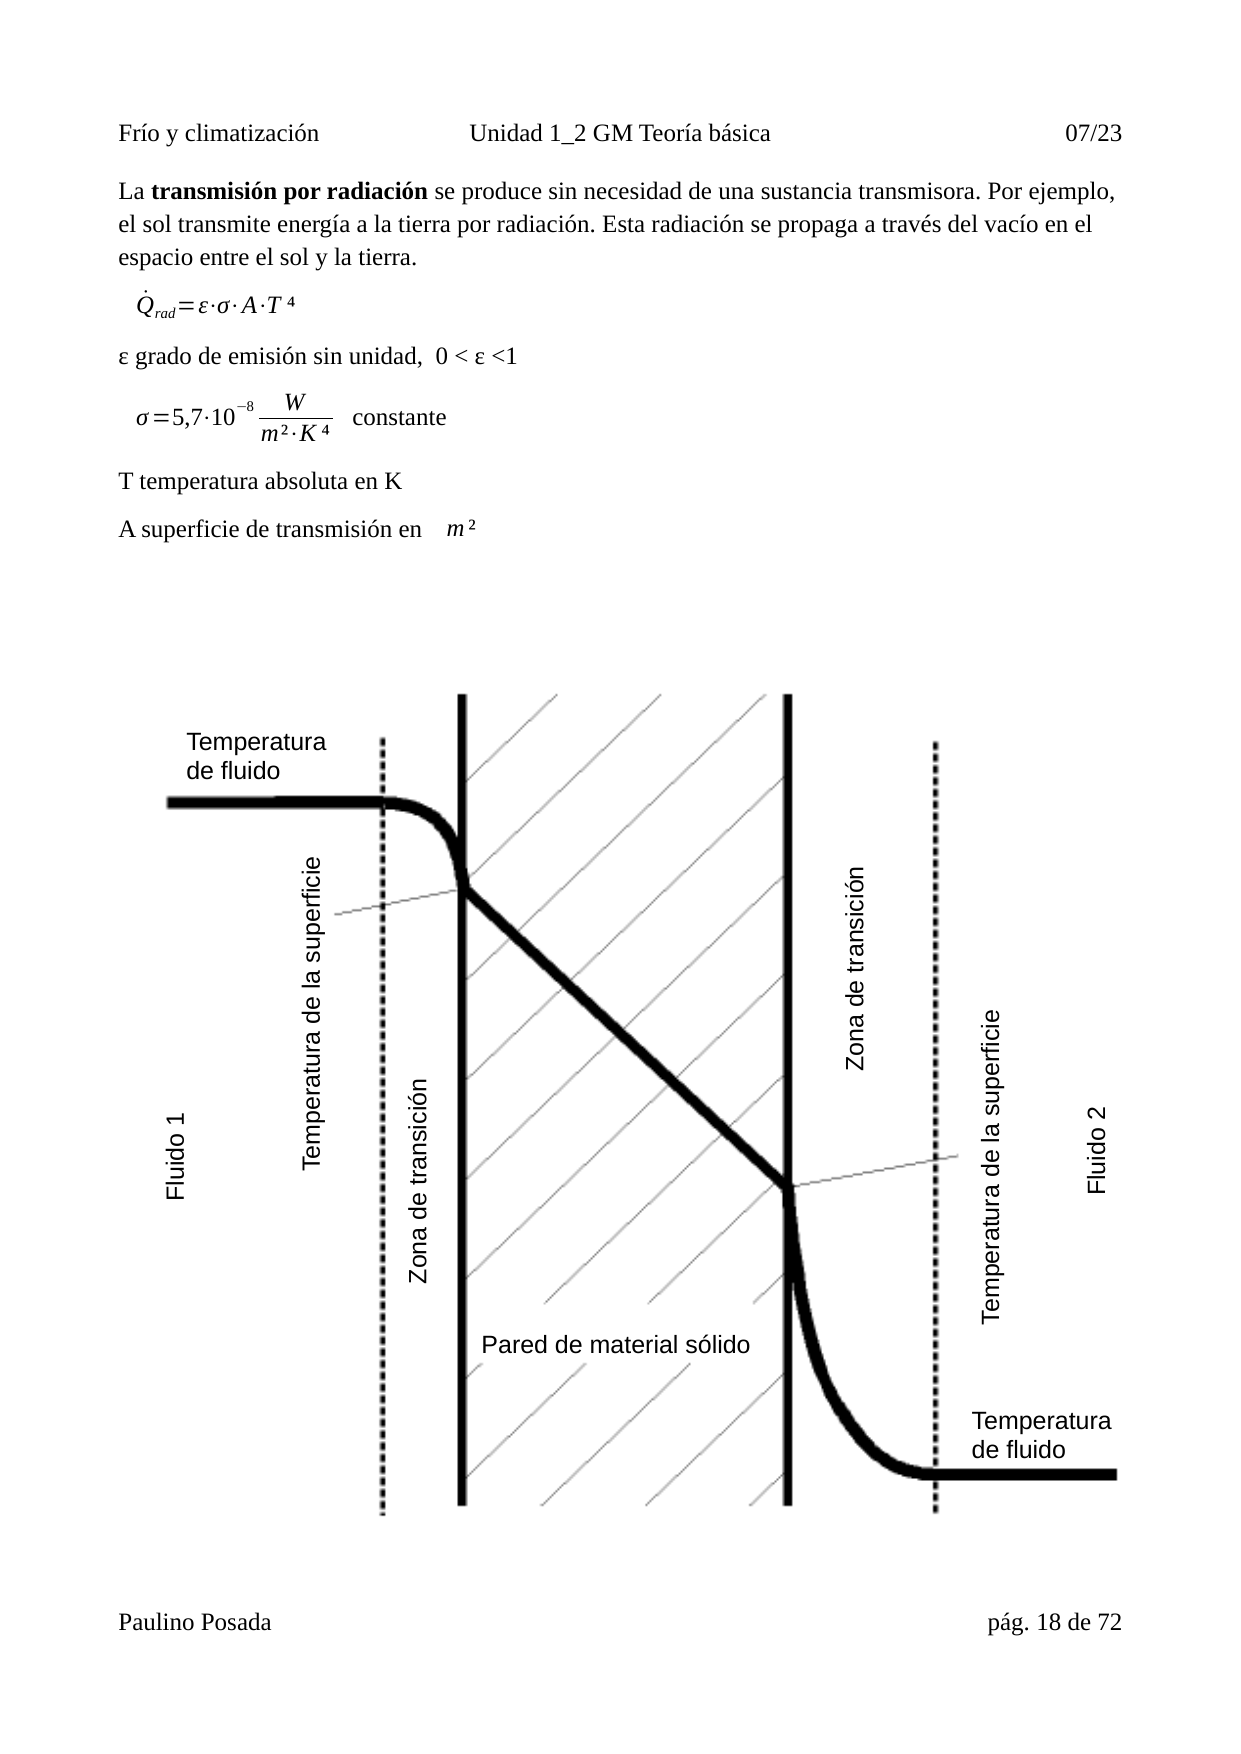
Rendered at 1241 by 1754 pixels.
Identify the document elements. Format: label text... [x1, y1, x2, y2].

text A superficie de transmisión en [118, 514, 1122, 542]
text T temperatura absoluta en K [118, 466, 1122, 495]
text constante [118, 388, 1122, 447]
text La transmisión por radiación se produce sin necesidad de una sustancia transmisora. Por ejemplo, el sol transmite energía a la tierra por radiación. Esta radiación se propaga a través del vacío en el espacio entre el sol y la tierra. [118, 176, 1122, 271]
picture [59, 677, 1182, 1524]
text ε grado de emisión sin unidad, 0 < ε <1 [118, 341, 1122, 369]
